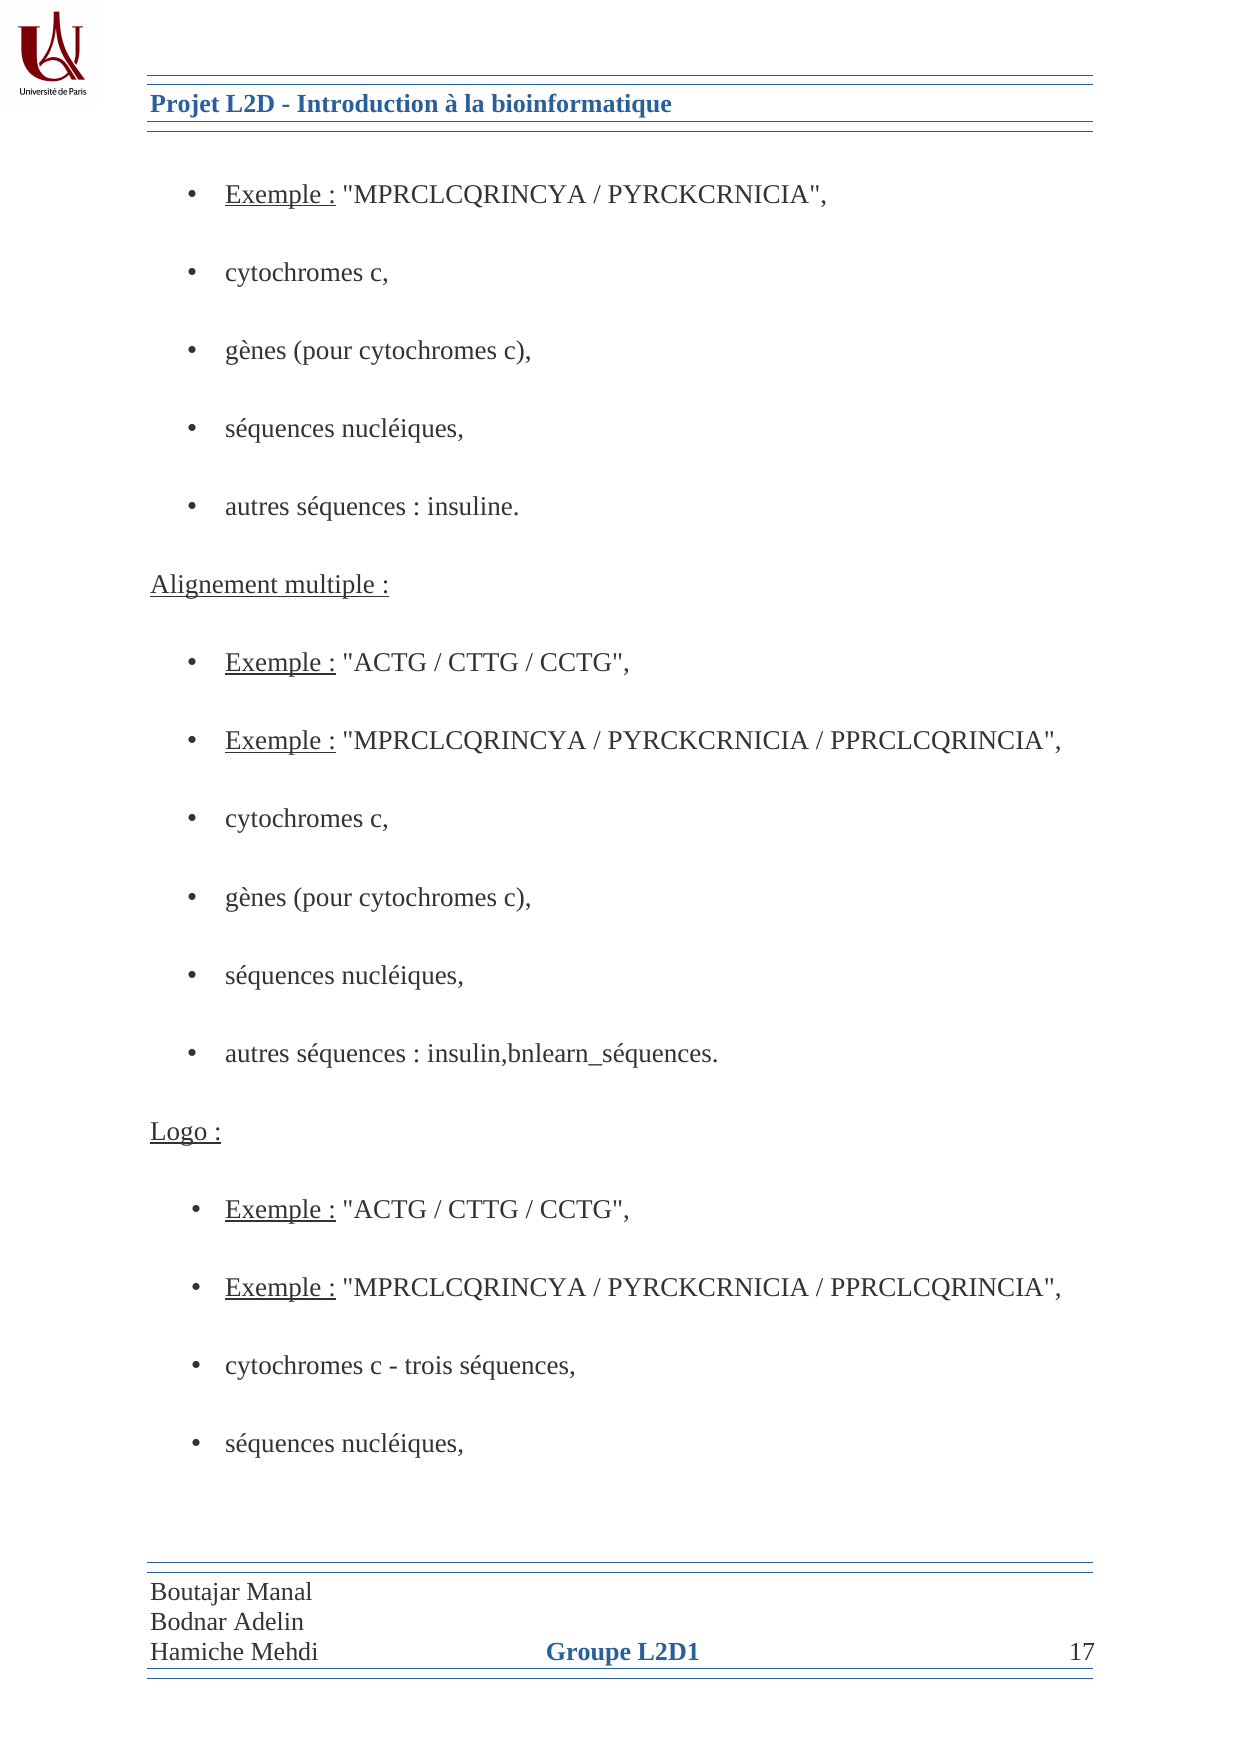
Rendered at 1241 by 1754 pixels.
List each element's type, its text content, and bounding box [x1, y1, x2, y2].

picture [0, 0, 101, 107]
list gènes (pour cytochromes c), [187, 334, 1090, 365]
list cytochromes c, [187, 256, 1090, 287]
list Exemple : "ACTG / CTTG / CCTG", [187, 646, 1090, 678]
list séquences nucléiques, [191, 1427, 1090, 1459]
list autres séquences : insuline. [187, 490, 1090, 522]
text Alignement multiple : [150, 568, 1090, 599]
list Exemple : "MPRCLCQRINCYA / PYRCKCRNICIA / PPRCLCQRINCIA", [191, 1271, 1090, 1302]
list séquences nucléiques, [187, 959, 1090, 990]
list Exemple : "ACTG / CTTG / CCTG", [191, 1193, 1090, 1224]
list Exemple : "MPRCLCQRINCYA / PYRCKCRNICIA", [187, 178, 1090, 209]
list séquences nucléiques, [187, 412, 1090, 443]
list Logo : [150, 1115, 1090, 1146]
list Exemple : "MPRCLCQRINCYA / PYRCKCRNICIA / PPRCLCQRINCIA", [187, 724, 1090, 756]
list cytochromes c, [187, 803, 1090, 834]
list cytochromes c - trois séquences, [191, 1349, 1090, 1381]
list gènes (pour cytochromes c), [187, 881, 1090, 912]
list autres séquences : insulin,bnlearn_séquences. [187, 1037, 1090, 1068]
